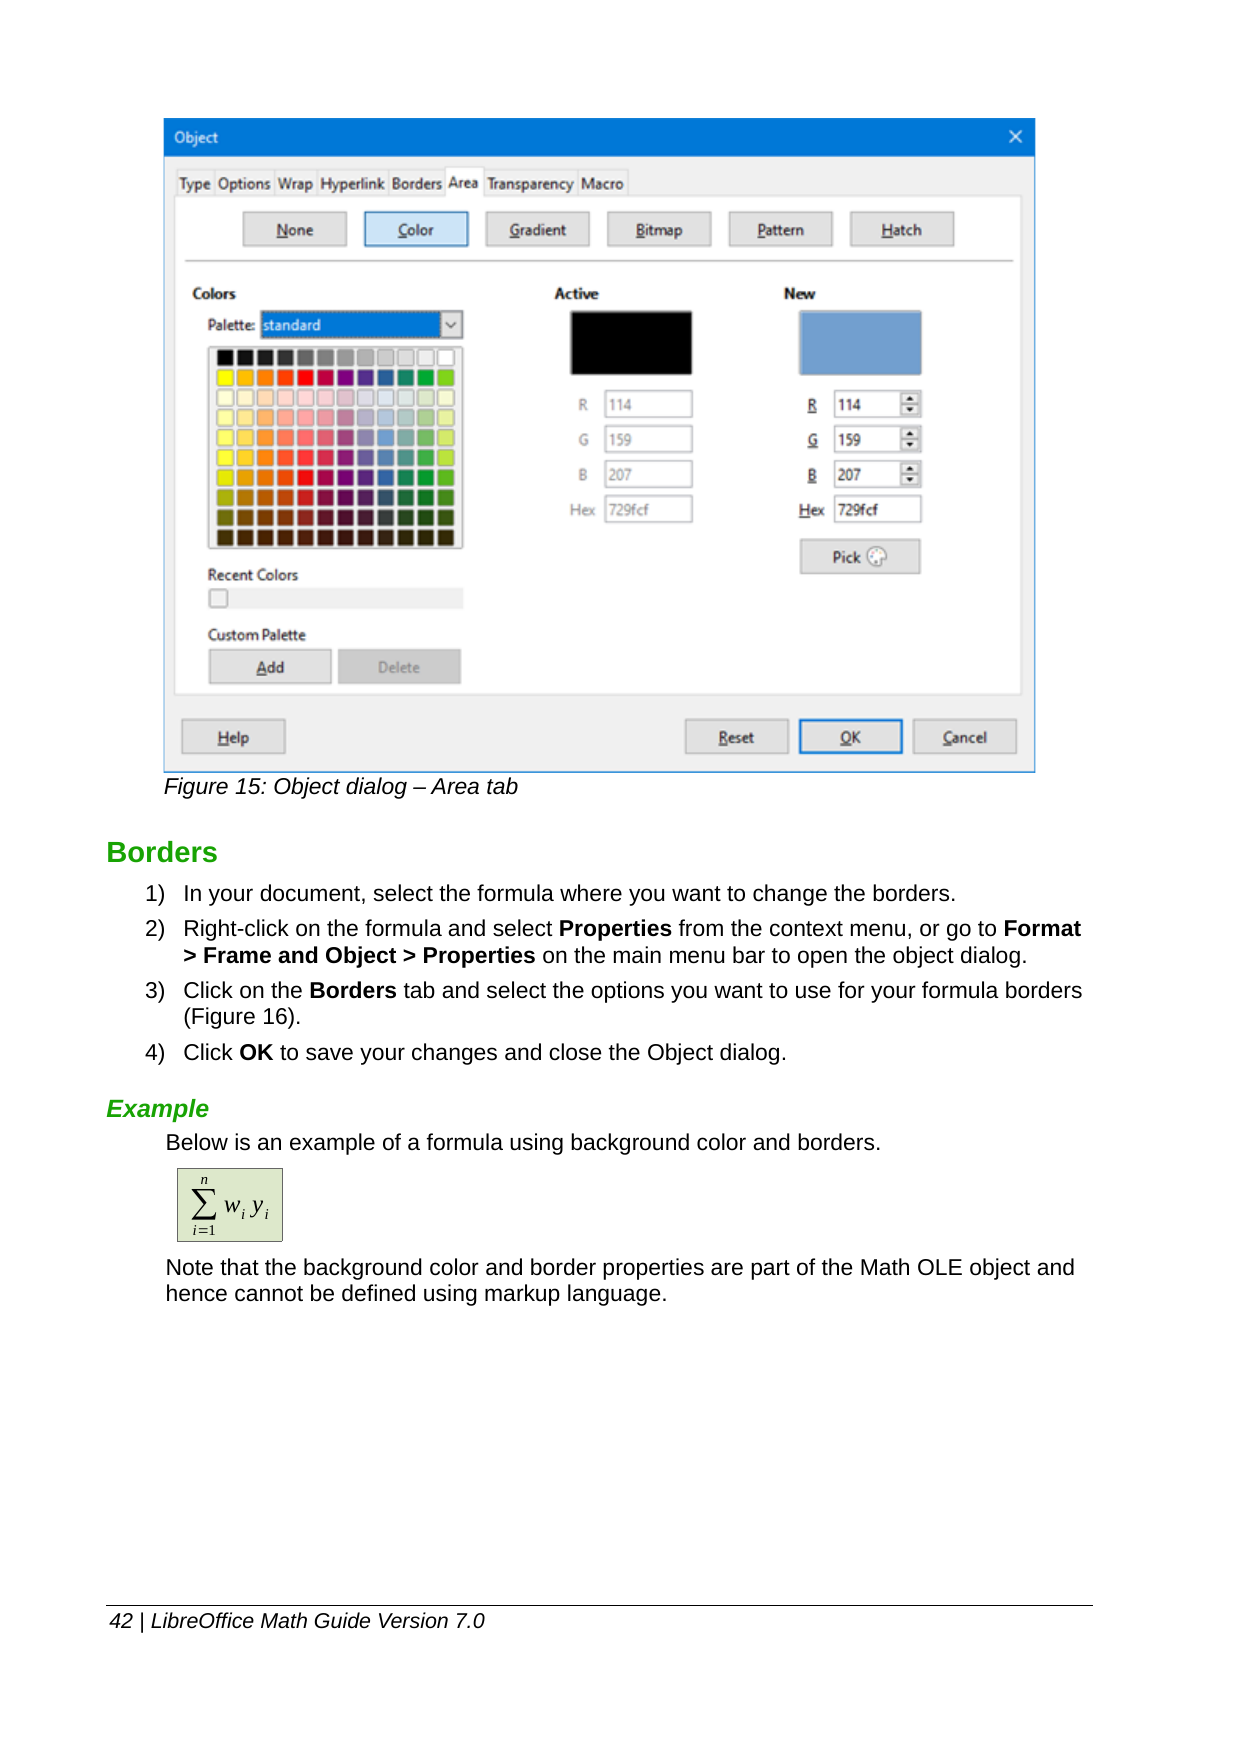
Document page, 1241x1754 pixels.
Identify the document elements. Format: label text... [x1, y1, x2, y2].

subtitle Borders [106, 835, 1093, 868]
text Below is an example of a formula using background color and borders. [165, 1129, 1093, 1155]
list In your document, select the formula where you want to change the borders. [165, 880, 1093, 906]
subtitle Example [106, 1094, 1093, 1123]
list Right-click on the formula and select Properties from the context menu, or go to Format > Frame and Object > Properties on the main menu bar to open the object dialog. [165, 915, 1093, 968]
picture [163, 118, 1036, 773]
text Note that the background color and border properties are part of the Math OLE object and hence cannot be defined using markup language. [165, 1254, 1093, 1306]
text Figure 15: Object dialog – Area tab [163, 773, 1035, 799]
list Click OK to save your changes and close the Object dialog. [165, 1038, 1093, 1065]
list Click on the Borders tab and select the options you want to use for your formula borders (Figure 16). [165, 977, 1093, 1029]
